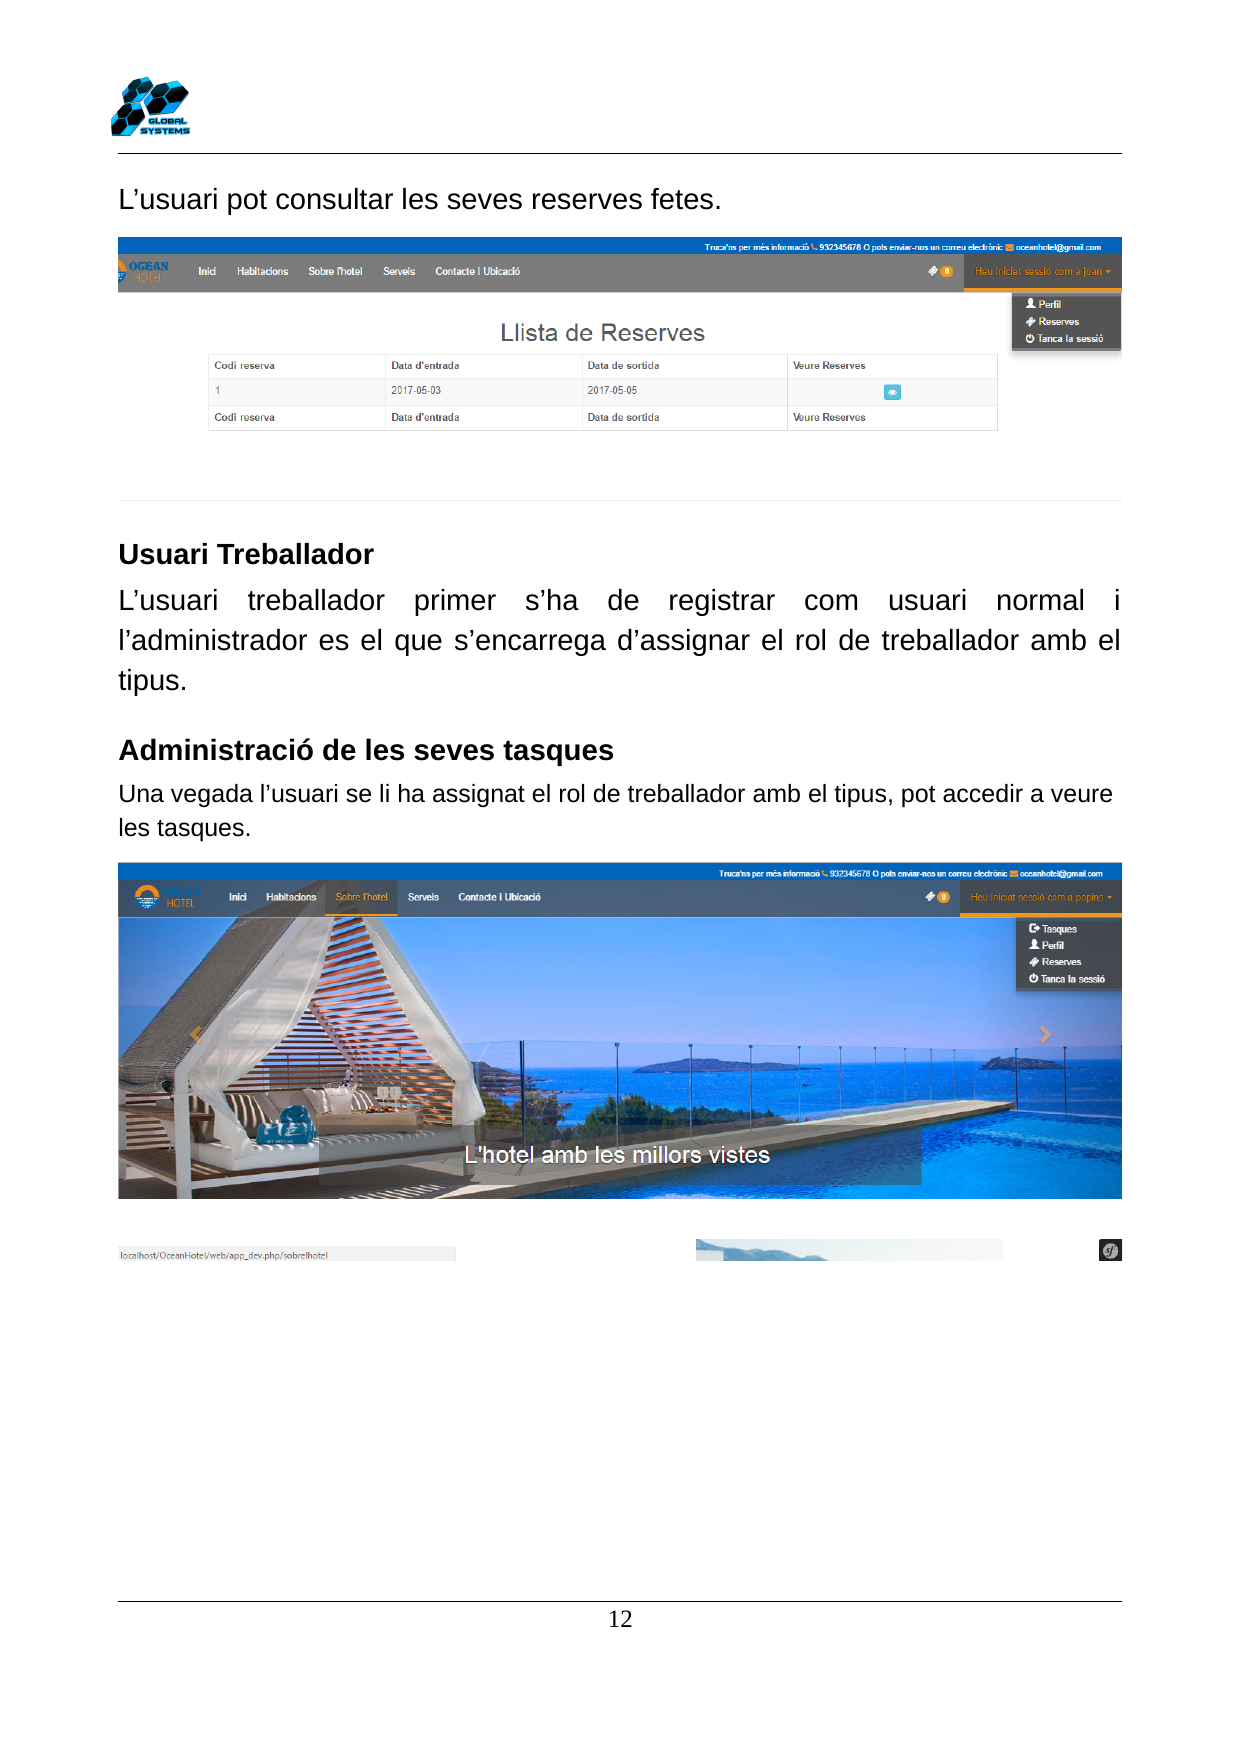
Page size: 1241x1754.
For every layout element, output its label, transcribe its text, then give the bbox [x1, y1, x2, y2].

picture [118, 862, 1123, 1261]
picture [107, 61, 194, 148]
subtitle Administració de les seves tasques [118, 733, 1122, 766]
text Una vegada l’usuari se li ha assignat el rol de treballador amb el tipus, pot accedir a veure les tasques. [118, 779, 1122, 842]
subtitle Usuari Treballador [118, 537, 1122, 570]
text L’usuari pot consultar les seves reserves fetes. [118, 182, 1122, 216]
text L’usuari treballador primer s’ha de registrar com usuari normal i l’administrador es el que s’encarrega d’assignar el rol de treballador amb el tipus. [118, 583, 1122, 697]
picture [118, 237, 1123, 537]
